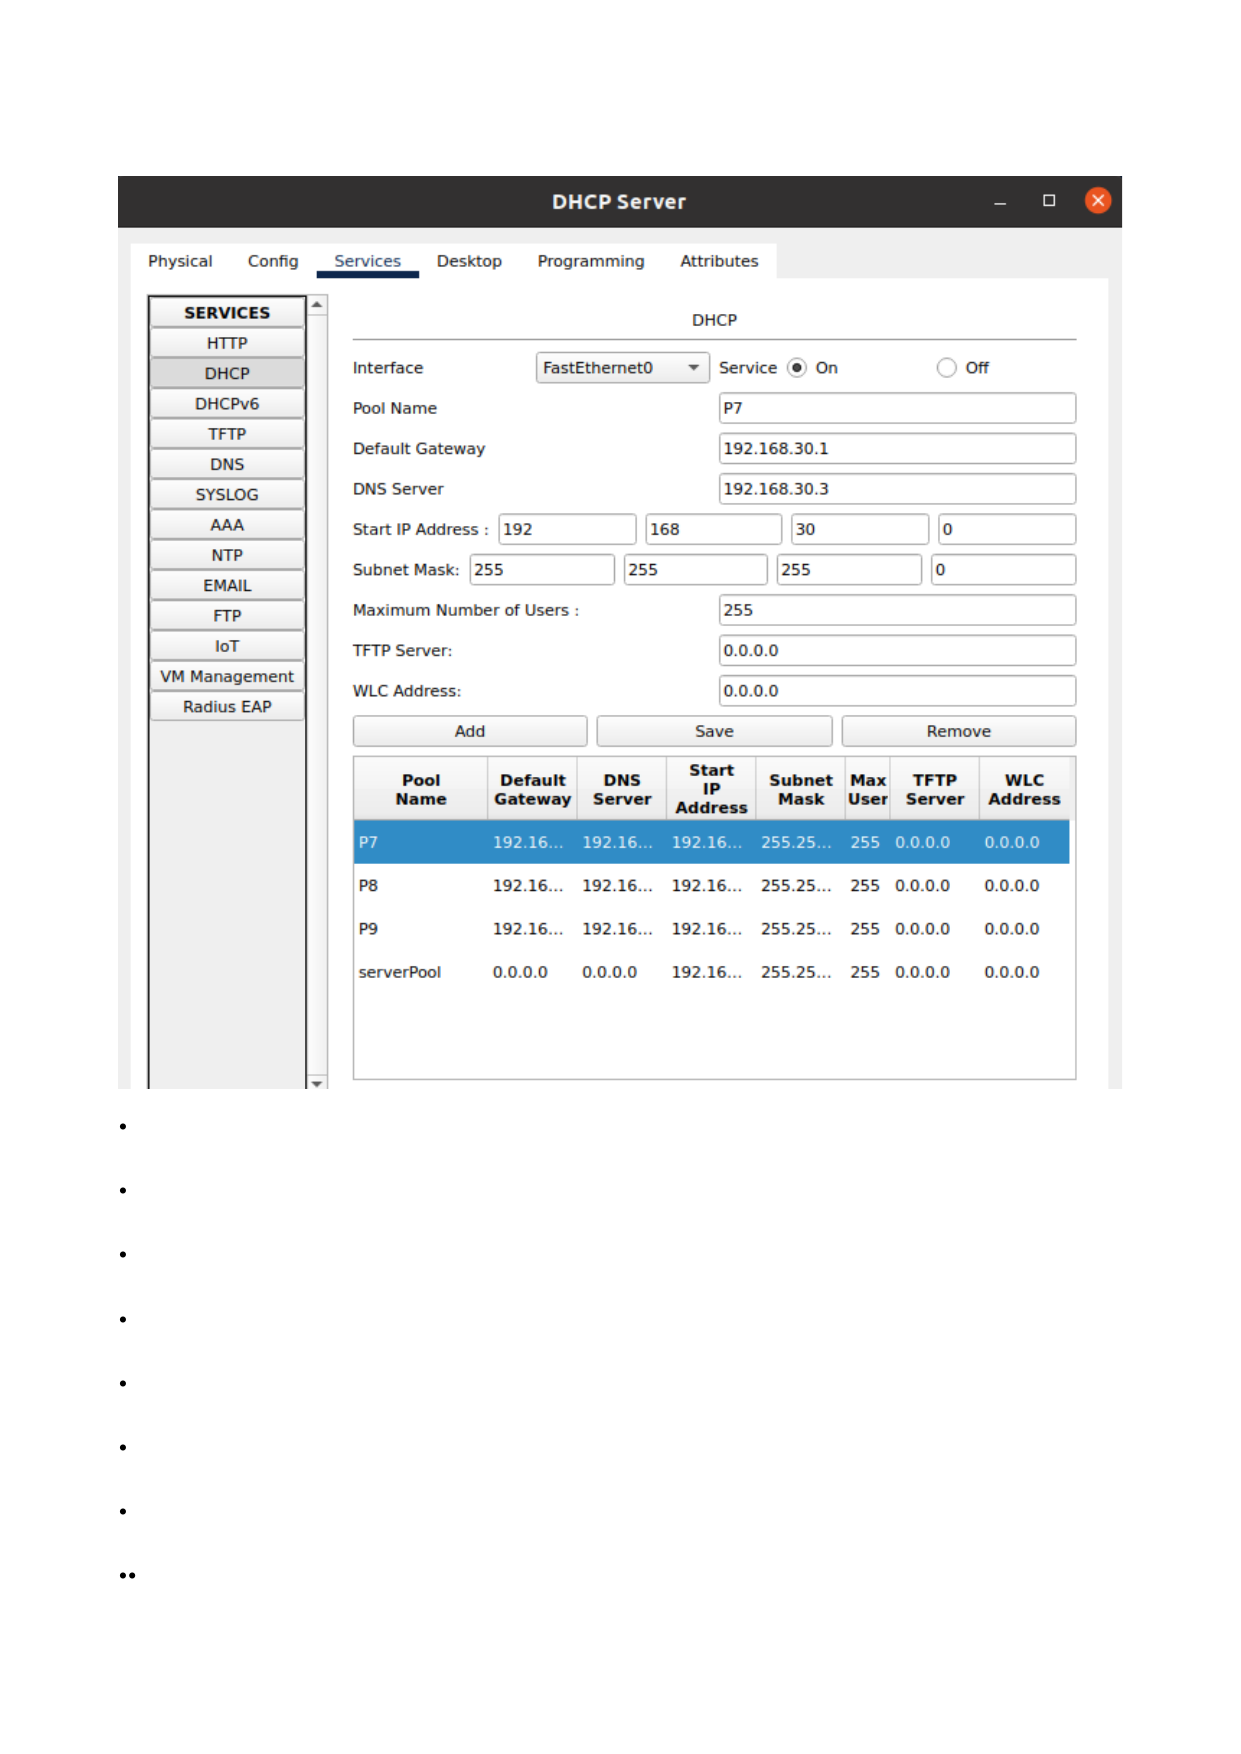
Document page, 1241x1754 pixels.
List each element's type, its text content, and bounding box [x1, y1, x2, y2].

text . [118, 1479, 1122, 1523]
text . [118, 1089, 1122, 1138]
picture [118, 176, 1123, 1089]
text .. [118, 1544, 1122, 1587]
text . [118, 1351, 1122, 1394]
text . [118, 1223, 1122, 1266]
text . [118, 1159, 1122, 1202]
text . [118, 1287, 1122, 1330]
text . [118, 1415, 1122, 1458]
